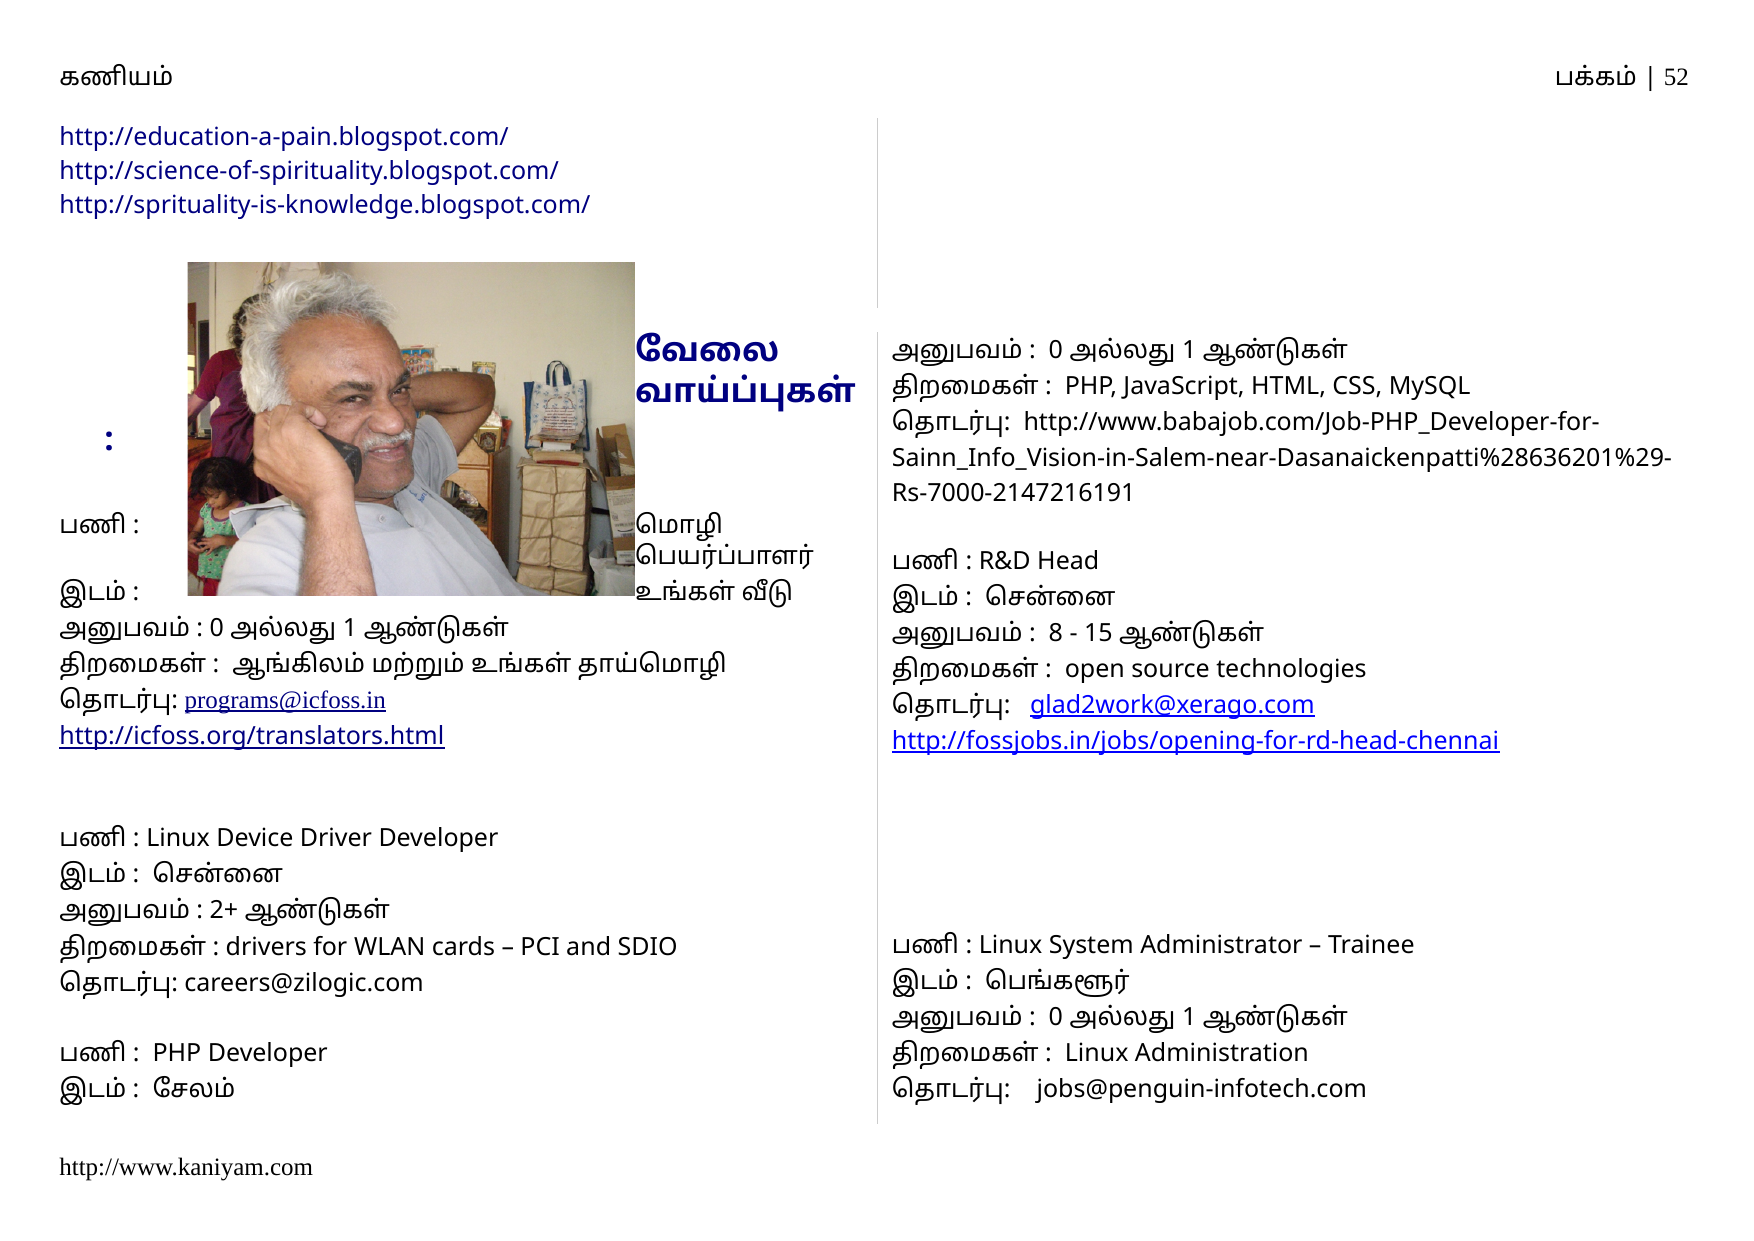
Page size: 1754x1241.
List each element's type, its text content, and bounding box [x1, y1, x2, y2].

text தொடர்பு: glad2work@xerago.com [892, 686, 1695, 722]
text திறமைகள் : ஆங்கிலம் மற்றும் உங்கள் தாய்மொழி [59, 646, 862, 682]
text http://icfoss.org/translators.html [59, 718, 862, 752]
text தொடர்பு: jobs@penguin-infotech.com [892, 1071, 1695, 1107]
text அனுபவம் : 2+ ஆண்டுகள் [59, 892, 862, 928]
text அனுபவம் : 0 அல்லது 1 ஆண்டுகள் [892, 999, 1695, 1035]
text பணி : Linux System Administrator – Trainee [892, 927, 1695, 963]
text திறமைகள் : PHP, JavaScript, HTML, CSS, MySQL [892, 368, 1695, 404]
text பணி : R&D Head [892, 542, 1695, 578]
text அனுபவம் : 0 அல்லது 1 ஆண்டுகள் [892, 332, 1695, 368]
text மொழி பெயர்ப்பாளர் [635, 507, 862, 574]
text திறமைகள் : drivers for WLAN cards – PCI and SDIO [59, 928, 862, 964]
text தொடர்பு: programs@icfoss.in [59, 682, 862, 718]
text இடம் : உங்கள் வீடு [59, 574, 862, 610]
text தொடர்பு: careers@zilogic.com [59, 964, 862, 1000]
text இடம் : சென்னை [892, 578, 1695, 614]
text திறமைகள் : open source technologies [892, 650, 1695, 686]
text அனுபவம் : 8 - 15 ஆண்டுகள் [892, 614, 1695, 650]
text http://fossjobs.in/jobs/opening-for-rd-head-chennai [892, 722, 1695, 757]
text http://science-of-spirituality.blogspot.com/ http://sprituality-is-knowledge.blogspot.com/ [59, 153, 862, 221]
text தொடர்பு: http://www.babajob.com/Job-PHP_Developer-for-Sainn_Info_Vision-in-Salem-near-Dasanaickenpatti%28636201%29-Rs-7000-2147216191 [892, 404, 1695, 508]
text அனுபவம் : 0 அல்லது 1 ஆண்டுகள் [59, 610, 862, 646]
text பணி : PHP Developer [59, 1034, 862, 1070]
subtitle வேலை வாய்ப்புகள்: [635, 332, 862, 460]
text திறமைகள் : Linux Administration [892, 1035, 1695, 1071]
text இடம் : சென்னை [59, 856, 862, 892]
text பணி : Linux Device Driver Developer [59, 820, 862, 856]
text இடம் : சேலம் [59, 1070, 862, 1106]
text பணி : [59, 507, 187, 574]
text இடம் : பெங்களூர் [892, 963, 1695, 999]
text http://education-a-pain.blogspot.com/ [59, 118, 862, 153]
subtitle வேலை வாய்ப்புகள்: [59, 332, 187, 460]
picture [187, 262, 635, 596]
